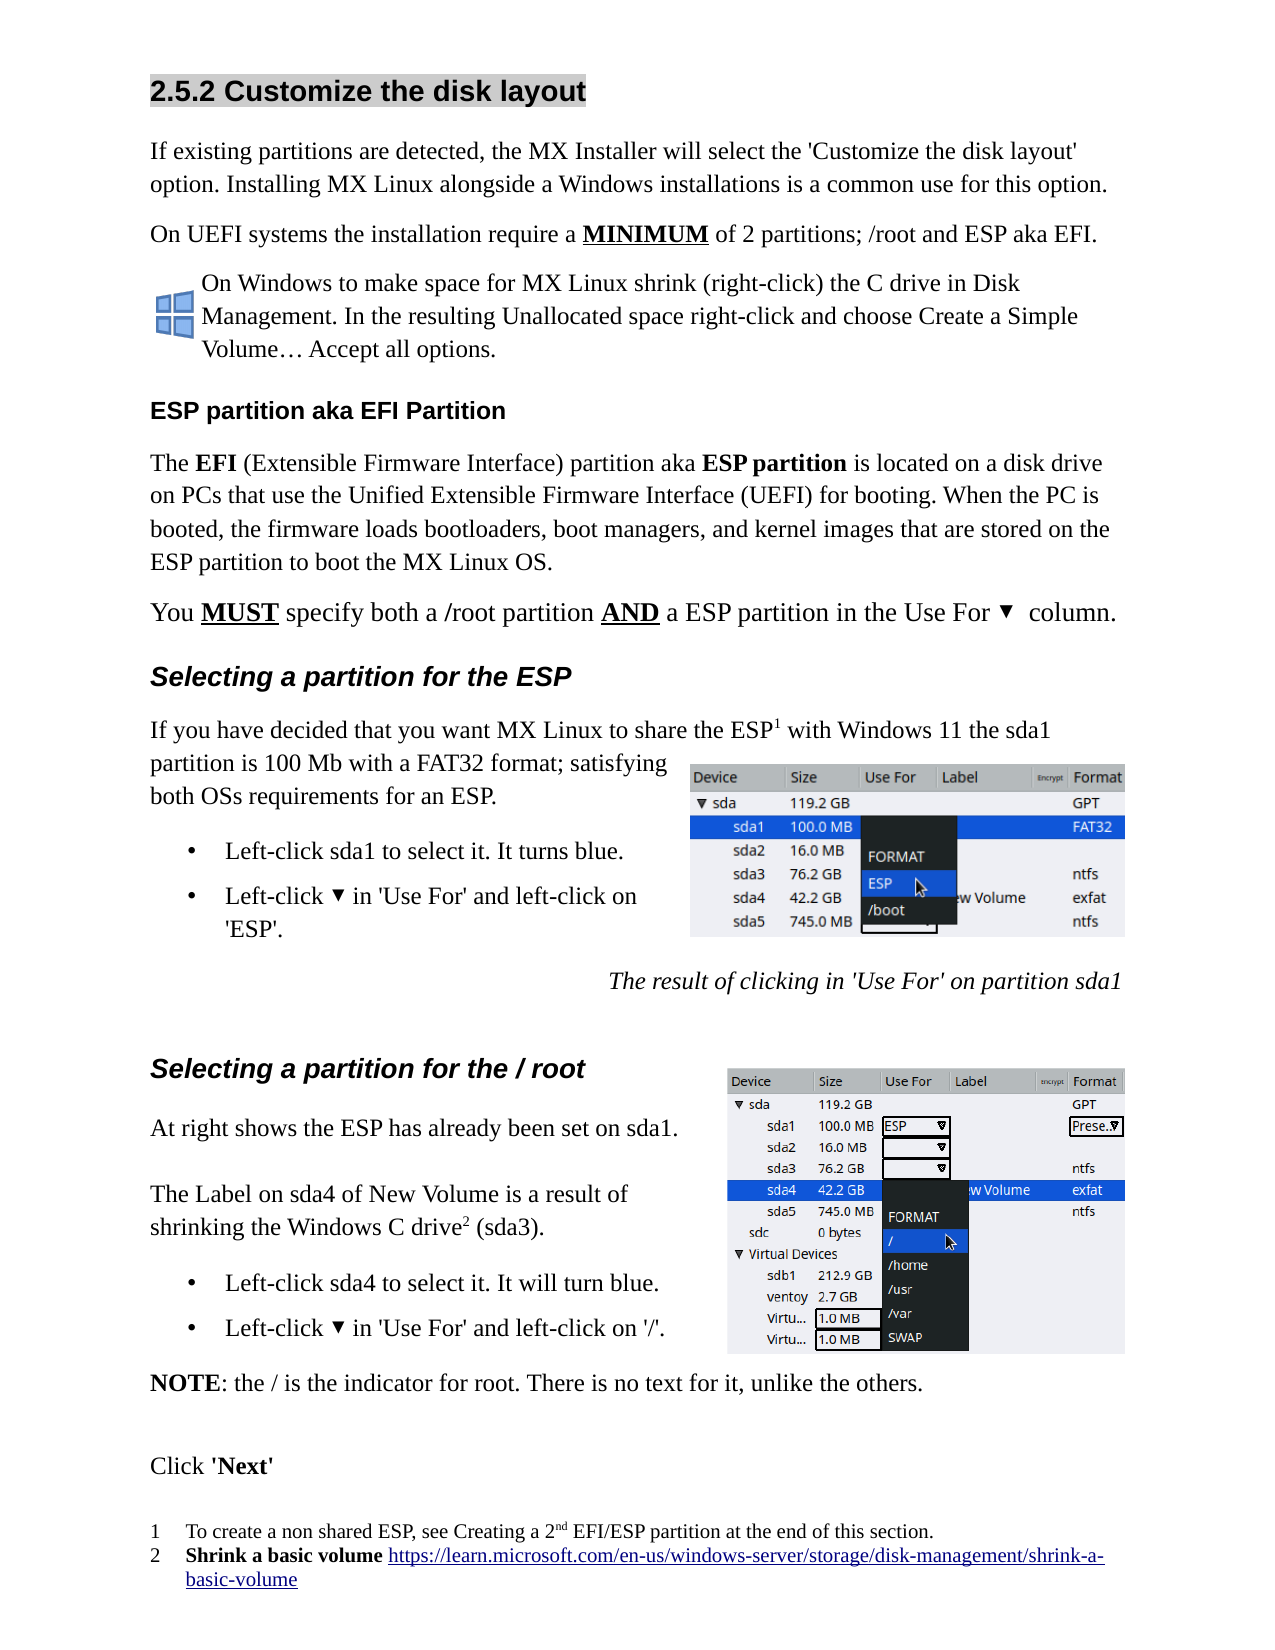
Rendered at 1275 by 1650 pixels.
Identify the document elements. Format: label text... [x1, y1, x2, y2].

list Left-click sda1 to select it. It turns blue. [187, 836, 690, 865]
text Shrink a basic volume https://learn.microsoft.com/en-us/windows-server/storage/disk-management/shrink-a-basic-volume [150, 1543, 1125, 1591]
text To create a non shared ESP, see Creating a 2nd EFI/ESP partition at the end of this section. [150, 1519, 1125, 1543]
text The EFI (Extensible Firmware Interface) partition aka ESP partition is located on a disk drive on PCs that use the Unified Extensible Firmware Interface (UEFI) for booting. When the PC is booted, the firmware loads bootloaders, boot managers, and kernel images that are stored on the ESP partition to boot the MX Linux OS. [150, 448, 1125, 575]
text Click 'Next' [150, 1451, 1125, 1479]
text The Label on sda4 of New Volume is a result of shrinking the Windows C drive (sda3). [150, 1179, 727, 1241]
text NOTE: the / is the indicator for root. There is no text for it, unlike the others. [150, 1368, 1125, 1397]
text The result of clicking in 'Use For' on partition sda1 [150, 966, 1125, 994]
text On Windows to make space for MX Linux shrink (right-click) the C drive in Disk Management. In the resulting Unallocated space right-click and choose Create a Simple Volume… Accept all options. [150, 268, 1125, 363]
subtitle ESP partition aka EFI Partition [150, 396, 1125, 425]
list Left-click ▾ in 'Use For' and left-click on '/'. [187, 1313, 727, 1342]
text If existing partitions are detected, the MX Installer will select the 'Customize the disk layout' option. Installing MX Linux alongside a Windows installations is a common use for this option. [150, 136, 1125, 198]
picture [156, 290, 195, 342]
subtitle Selecting a partition for the ESP [150, 661, 1125, 692]
text You MUST specify both a /root partition AND a ESP partition in the Use For ▾ column. [150, 596, 1125, 627]
list Left-click sda4 to select it. It will turn blue. [187, 1268, 727, 1297]
text On UEFI systems the installation require a MINIMUM of 2 partitions; /root and ESP aka EFI. [150, 219, 1125, 248]
text If you have decided that you want MX Linux to share the ESP with Windows 11 the sda1 partition is 100 Mb with a FAT32 format; satisfying both OSs requirements for an ESP. [150, 715, 1125, 810]
subtitle 2.5.2 Customize the disk layout [586, 74, 1125, 107]
picture [727, 1068, 1125, 1354]
subtitle Selecting a partition for the / root [150, 1053, 1125, 1084]
picture [690, 764, 1125, 937]
text At right shows the ESP has already been set on sda1. [150, 1113, 727, 1142]
list Left-click ▾ in 'Use For' and left-click on 'ESP'. [187, 881, 1125, 943]
